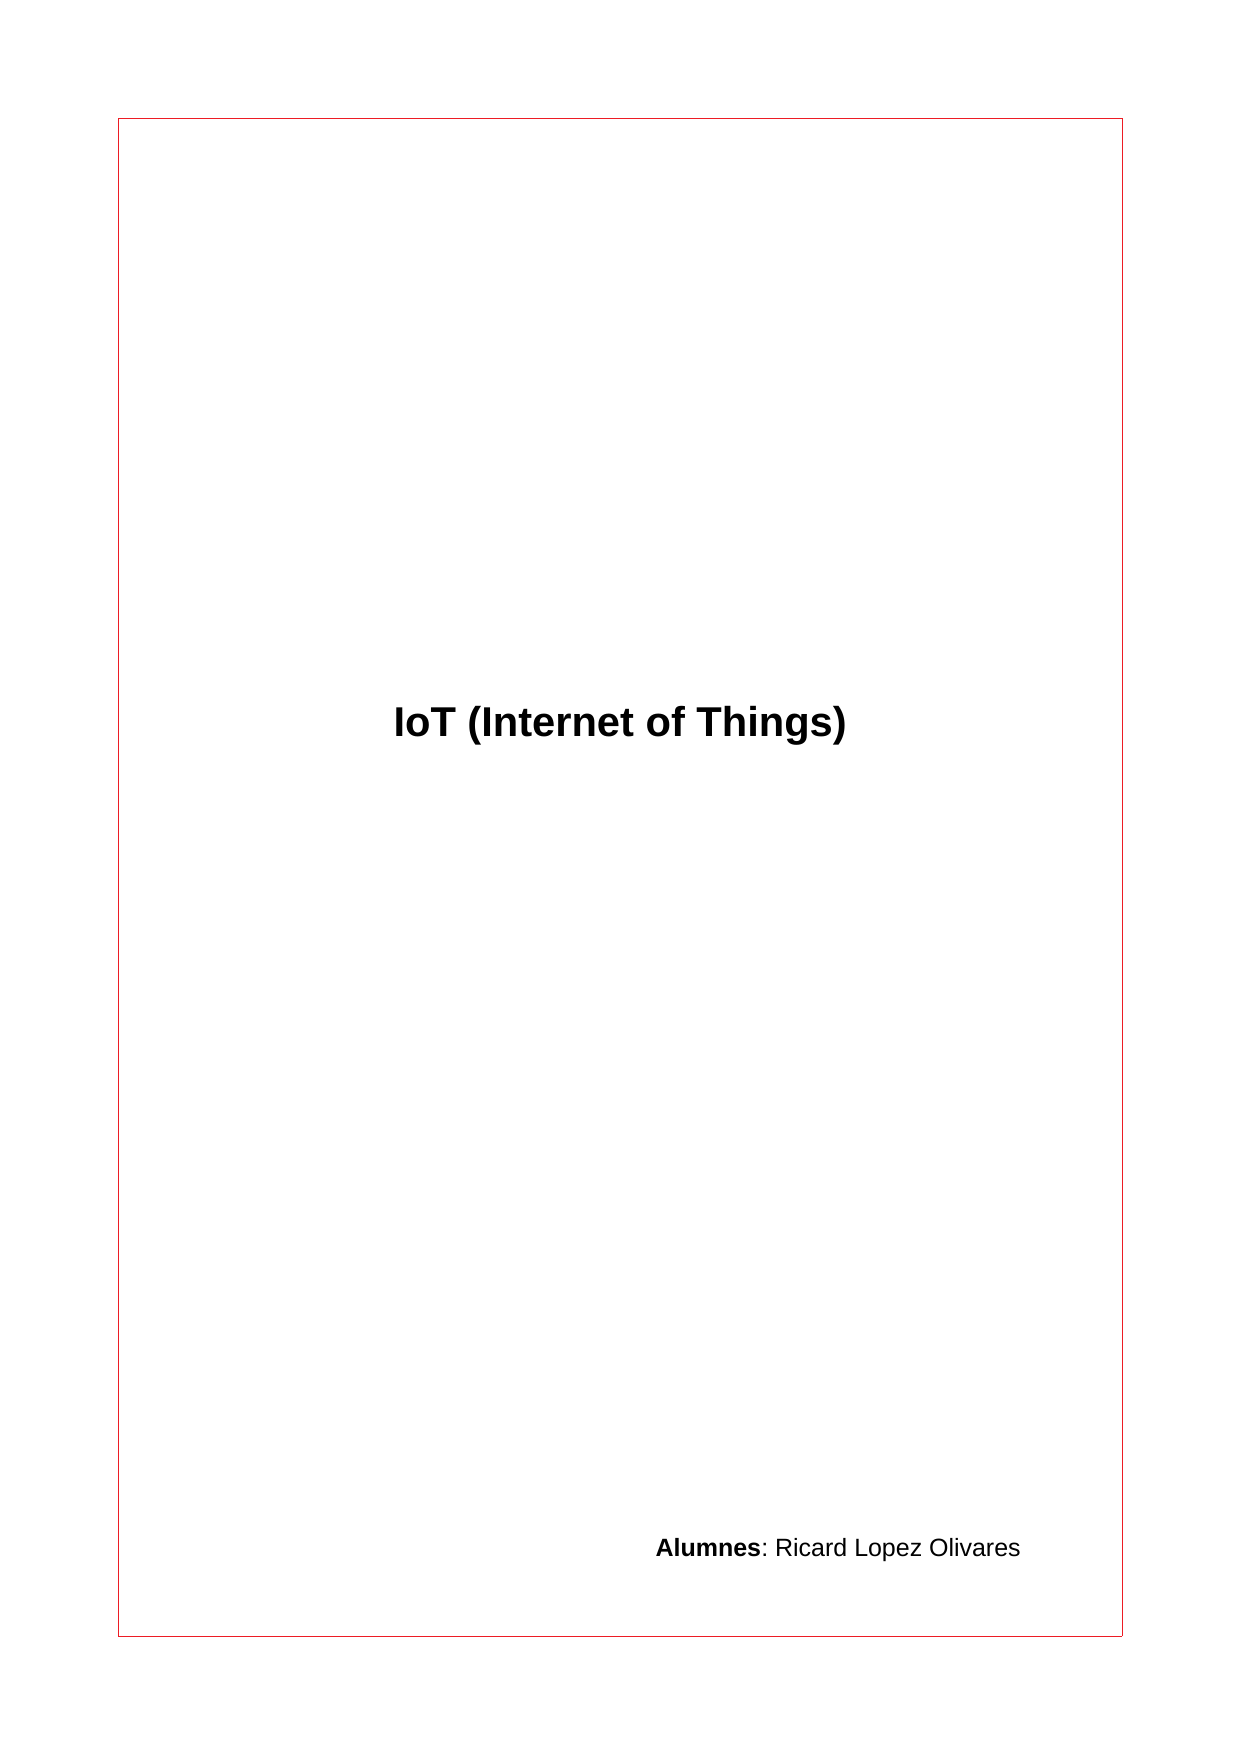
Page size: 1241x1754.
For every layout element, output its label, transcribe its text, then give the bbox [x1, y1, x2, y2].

text IoT (Internet of Things) [121, 697, 1119, 745]
